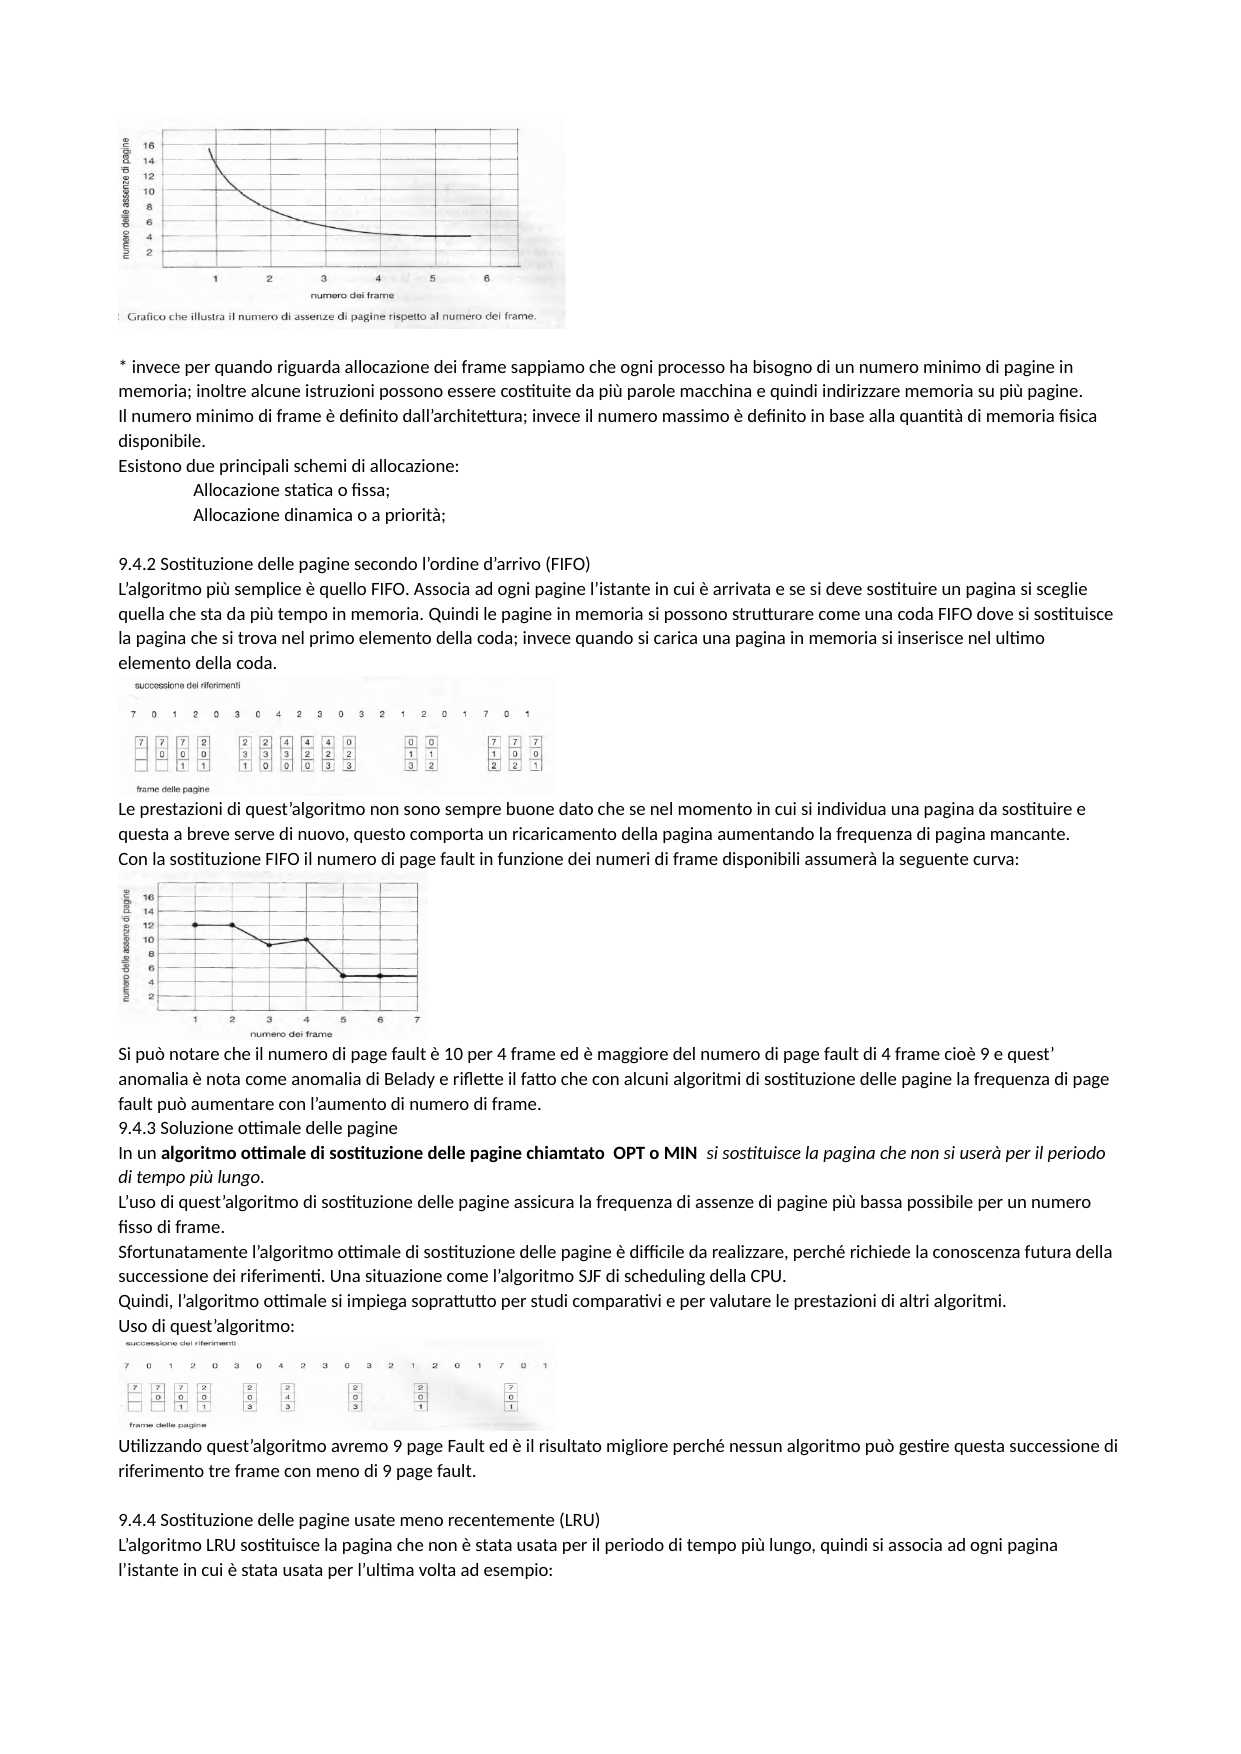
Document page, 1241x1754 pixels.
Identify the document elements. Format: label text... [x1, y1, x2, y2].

text L’algoritmo LRU sostituisce la pagina che non è stata usata per il periodo di tempo più lungo, quindi si associa ad ogni pagina l’istante in cui è stata usata per l’ultima volta ad esempio: [118, 1533, 1122, 1581]
picture [118, 118, 566, 329]
text 9.4.3 Soluzione ottimale delle pagine [118, 1116, 1122, 1139]
text Sfortunatamente l’algoritmo ottimale di sostituzione delle pagine è difficile da realizzare, perché richiede la conoscenza futura della successione dei riferimenti. Una situazione come l’algoritmo SJF di scheduling della CPU. Quindi, l’algoritmo ottimale si impiega soprattutto per studi comparativi e per valutare le prestazioni di altri algoritmi. [118, 1240, 1122, 1312]
list Allocazione dinamica o a priorità; [193, 503, 1122, 526]
picture [118, 676, 556, 796]
picture [118, 871, 429, 1040]
text Le prestazioni di quest’algoritmo non sono sempre buone dato che se nel momento in cui si individua una pagina da sostituire e questa a breve serve di nuovo, questo comporta un ricaricamento della pagina aumentando la frequenza di pagina mancante. [118, 797, 1122, 845]
text Si può notare che il numero di page fault è 10 per 4 frame ed è maggiore del numero di page fault di 4 frame cioè 9 e quest’ anomalia è nota come anomalia di Belady e riflette il fatto che con alcuni algoritmi di sostituzione delle pagine la frequenza di page fault può aumentare con l’aumento di numero di frame. [118, 1042, 1122, 1114]
text L’algoritmo più semplice è quello FIFO. Associa ad ogni pagine l’istante in cui è arrivata e se si deve sostituire un pagina si sceglie quella che sta da più tempo in memoria. Quindi le pagine in memoria si possono strutturare come una coda FIFO dove si sostituisce la pagina che si trova nel primo elemento della coda; invece quando si carica una pagina in memoria si inserisce nel ultimo elemento della coda. [118, 577, 1122, 674]
text 9.4.4 Sostituzione delle pagine usate meno recentemente (LRU) [118, 1508, 1122, 1531]
list Allocazione statica o fissa; [193, 478, 1122, 501]
text Utilizzando quest’algoritmo avremo 9 page Fault ed è il risultato migliore perché nessun algoritmo può gestire questa successione di riferimento tre frame con meno di 9 page fault. [118, 1434, 1122, 1482]
text Esistono due principali schemi di allocazione: [118, 454, 1122, 477]
text Uso di quest’algoritmo: [118, 1314, 1122, 1337]
text In un algoritmo ottimale di sostituzione delle pagine chiamtato OPT o MIN si sostituisce la pagina che non si userà per il periodo di tempo più lungo. L’uso di quest’algoritmo di sostituzione delle pagine assicura la frequenza di assenze di pagine più bassa possibile per un numero fisso di frame. [118, 1141, 1122, 1238]
text Il numero minimo di frame è definito dall’architettura; invece il numero massimo è definito in base alla quantità di memoria fisica disponibile. [118, 404, 1122, 452]
text 9.4.2 Sostituzione delle pagine secondo l’ordine d’arrivo (FIFO) [118, 552, 1122, 575]
text * invece per quando riguarda allocazione dei frame sappiamo che ogni processo ha bisogno di un numero minimo di pagine in memoria; inoltre alcune istruzioni possono essere costituite da più parole macchina e quindi indirizzare memoria su più pagine. [118, 355, 1122, 403]
text Con la sostituzione FIFO il numero di page fault in funzione dei numeri di frame disponibili assumerà la seguente curva: [118, 847, 1122, 869]
picture [118, 1338, 558, 1431]
